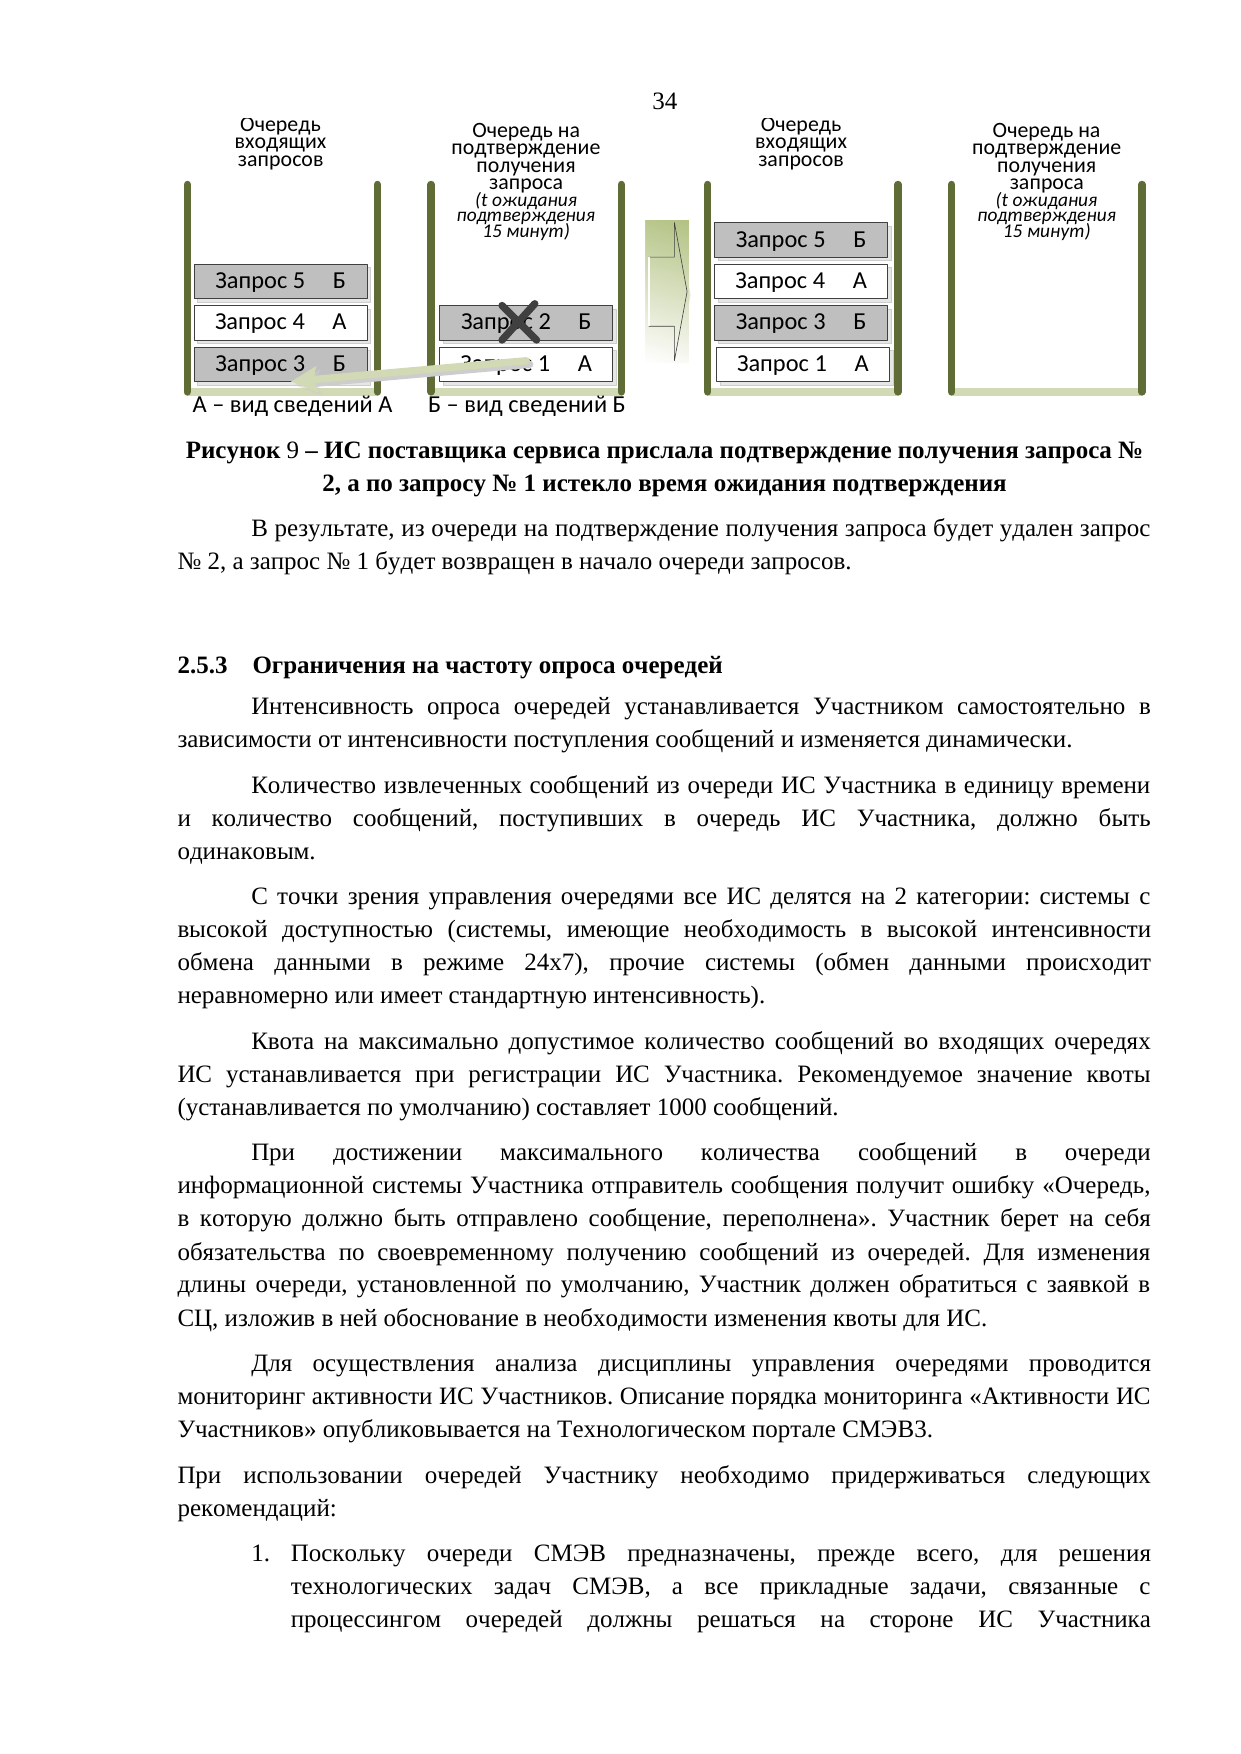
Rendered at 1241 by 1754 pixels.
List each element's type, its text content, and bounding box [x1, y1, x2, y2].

text Количество извлеченных сообщений из очереди ИС Участника в единицу времени и количество сообщений, поступивших в очередь ИС Участника, должно быть одинаковым. [177, 770, 1152, 864]
text При использовании очередей Участнику необходимо придерживаться следующих рекомендаций: [177, 1460, 1152, 1521]
text С точки зрения управления очередями все ИС делятся на 2 категории: системы с высокой доступностью (системы, имеющие необходимость в высокой интенсивности обмена данными в режиме 24х7), прочие системы (обмен данными происходит неравномерно или имеет стандартную интенсивность). [177, 881, 1152, 1009]
text В результате, из очереди на подтверждение получения запроса будет удален запрос № 2, а запрос № 1 будет возвращен в начало очереди запросов. [177, 513, 1152, 575]
text Интенсивность опроса очередей устанавливается Участником самостоятельно в зависимости от интенсивности поступления сообщений и изменяется динамически. [177, 691, 1152, 753]
text Квота на максимально допустимое количество сообщений во входящих очередях ИС устанавливается при регистрации ИС Участника. Рекомендуемое значение квоты (устанавливается по умолчанию) составляет 1000 сообщений. [177, 1026, 1152, 1121]
subtitle Ограничения на частоту опроса очередей [177, 650, 1152, 679]
text При достижении максимального количества сообщений в очереди информационной системы Участника отправитель сообщения получит ошибку «Очередь, в которую должно быть отправлено сообщение, переполнена». Участник берет на себя обязательства по своевременному получению сообщений из очередей. Для изменения длины очереди, установленной по умолчанию, Участник должен обратиться с заявкой в СЦ, изложив в ней обоснование в необходимости изменения квоты для ИС. [177, 1137, 1152, 1331]
list Поскольку очереди СМЭВ предназначены, прежде всего, для решения технологических задач СМЭВ, а все прикладные задачи, связанные с процессингом очередей должны решаться на стороне ИС Участника [251, 1538, 1152, 1633]
text Для осуществления анализа дисциплины управления очередями проводится мониторинг активности ИС Участников. Описание порядка мониторинга «Активности ИС Участников» опубликовывается на Технологическом портале СМЭВ3. [177, 1348, 1152, 1443]
text Рисунок 9 – ИС поставщика сервиса прислала подтверждение получения запроса № 2, а по запросу № 1 истекло время ожидания подтверждения [177, 435, 1152, 497]
